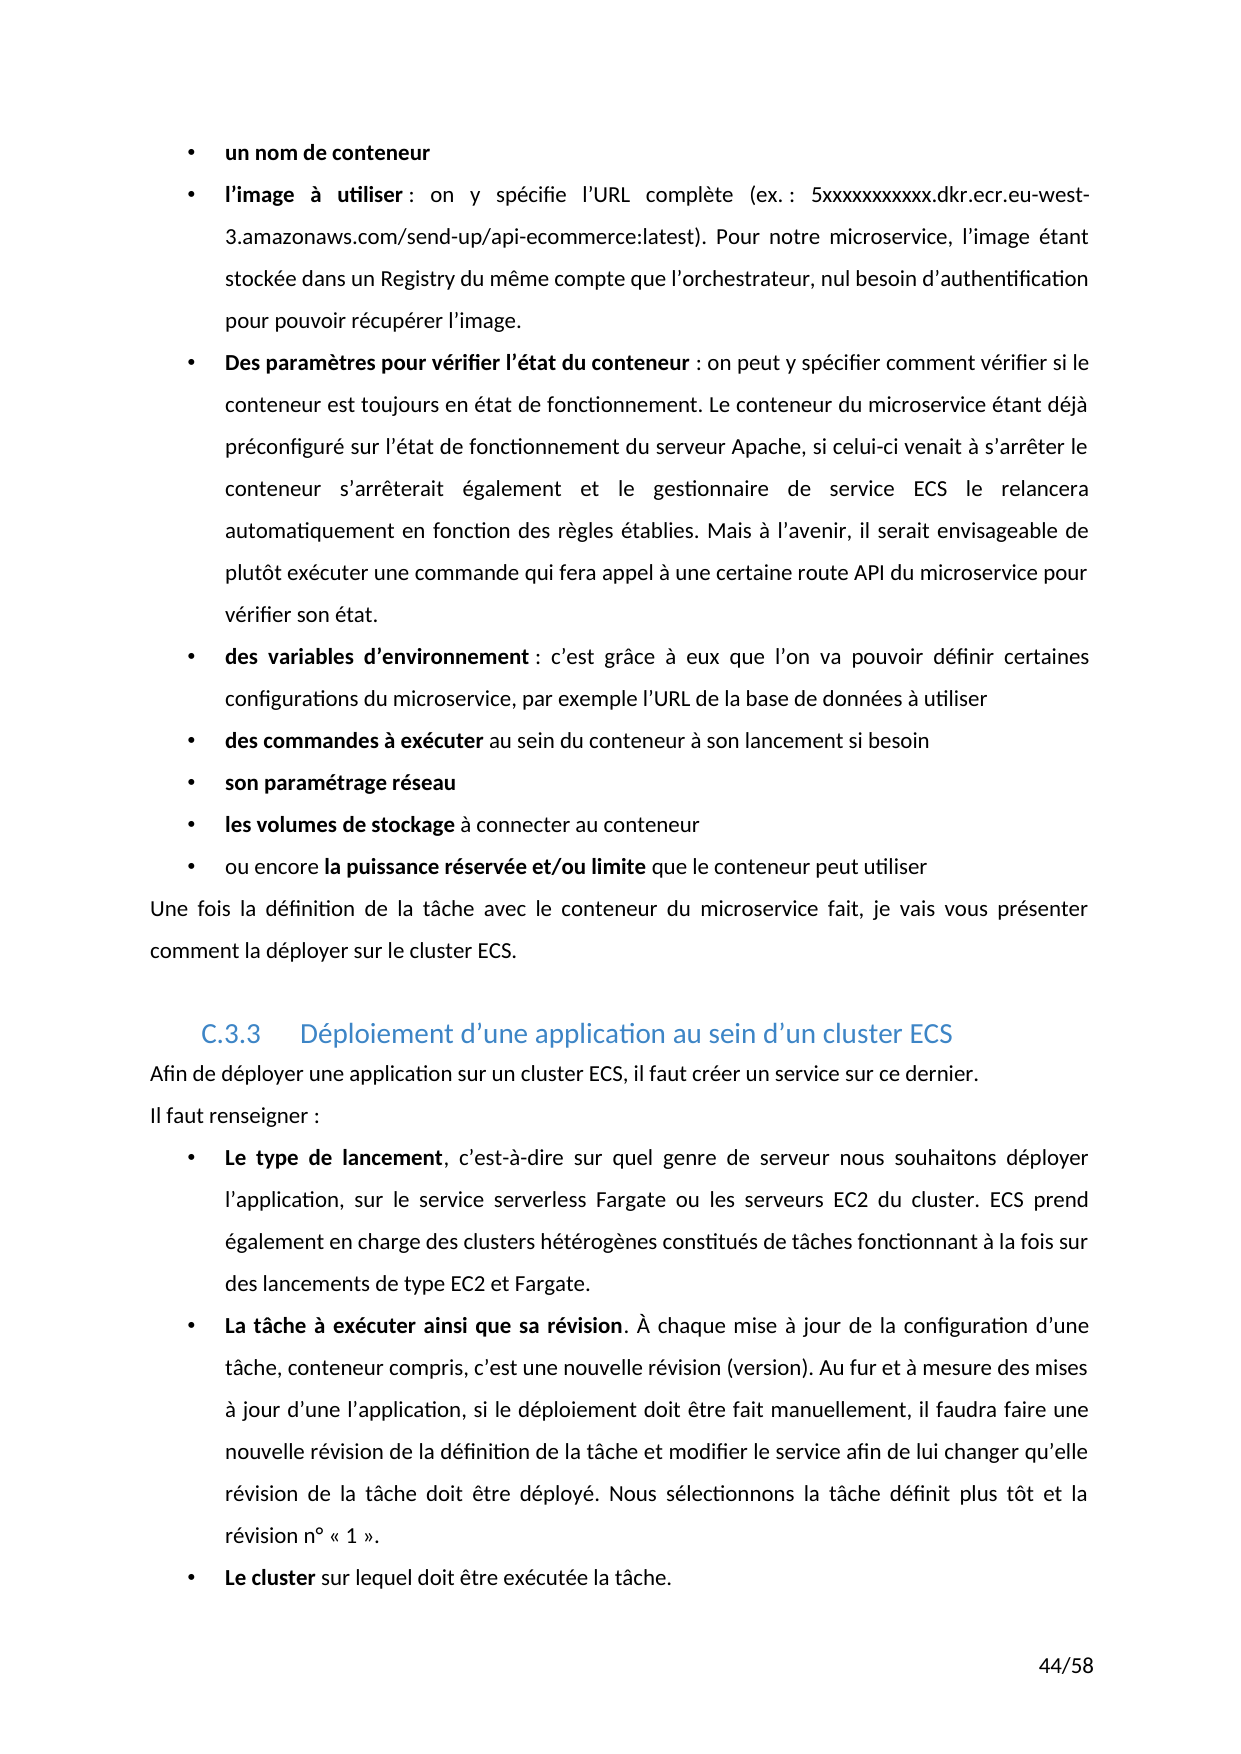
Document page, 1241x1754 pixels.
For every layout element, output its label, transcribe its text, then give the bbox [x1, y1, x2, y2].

list Le cluster sur lequel doit être exécutée la tâche. [187, 1563, 1090, 1591]
list l’image à utiliser : on y spécifie l’URL complète (ex. : 5xxxxxxxxxxx.dkr.ecr.eu-west-3.amazonaws.com/send-up/api-ecommerce:latest). Pour notre microservice, l’image étant stockée dans un Registry du même compte que l’orchestrateur, nul besoin d’authentification pour pouvoir récupérer l’image. [187, 180, 1090, 334]
list Le type de lancement, c’est-à-dire sur quel genre de serveur nous souhaitons déployer l’application, sur le service serverless Fargate ou les serveurs EC2 du cluster. ECS prend également en charge des clusters hétérogènes constitués de tâches fonctionnant à la fois sur des lancements de type EC2 et Fargate. [187, 1143, 1090, 1297]
list La tâche à exécuter ainsi que sa révision. À chaque mise à jour de la configuration d’une tâche, conteneur compris, c’est une nouvelle révision (version). Au fur et à mesure des mises à jour d’une l’application, si le déploiement doit être fait manuellement, il faudra faire une nouvelle révision de la définition de la tâche et modifier le service afin de lui changer qu’elle révision de la tâche doit être déployé. Nous sélectionnons la tâche définit plus tôt et la révision n° « 1 ». [187, 1311, 1090, 1549]
list ou encore la puissance réservée et/ou limite que le conteneur peut utiliser [187, 852, 1090, 880]
text Une fois la définition de la tâche avec le conteneur du microservice fait, je vais vous présenter comment la déployer sur le cluster ECS. [150, 894, 1090, 964]
subtitle Déploiement d’une application au sein d’un cluster ECS [201, 1015, 1090, 1051]
text Afin de déployer une application sur un cluster ECS, il faut créer un service sur ce dernier. [150, 1059, 1090, 1087]
text Il faut renseigner : [150, 1101, 1090, 1129]
list son paramétrage réseau [187, 768, 1090, 796]
list un nom de conteneur [187, 138, 1090, 166]
list des variables d’environnement : c’est grâce à eux que l’on va pouvoir définir certaines configurations du microservice, par exemple l’URL de la base de données à utiliser [187, 642, 1090, 712]
list Des paramètres pour vérifier l’état du conteneur : on peut y spécifier comment vérifier si le conteneur est toujours en état de fonctionnement. Le conteneur du microservice étant déjà préconfiguré sur l’état de fonctionnement du serveur Apache, si celui-ci venait à s’arrêter le conteneur s’arrêterait également et le gestionnaire de service ECS le relancera automatiquement en fonction des règles établies. Mais à l’avenir, il serait envisageable de plutôt exécuter une commande qui fera appel à une certaine route API du microservice pour vérifier son état. [187, 348, 1090, 628]
list des commandes à exécuter au sein du conteneur à son lancement si besoin [187, 726, 1090, 754]
list les volumes de stockage à connecter au conteneur [187, 810, 1090, 838]
